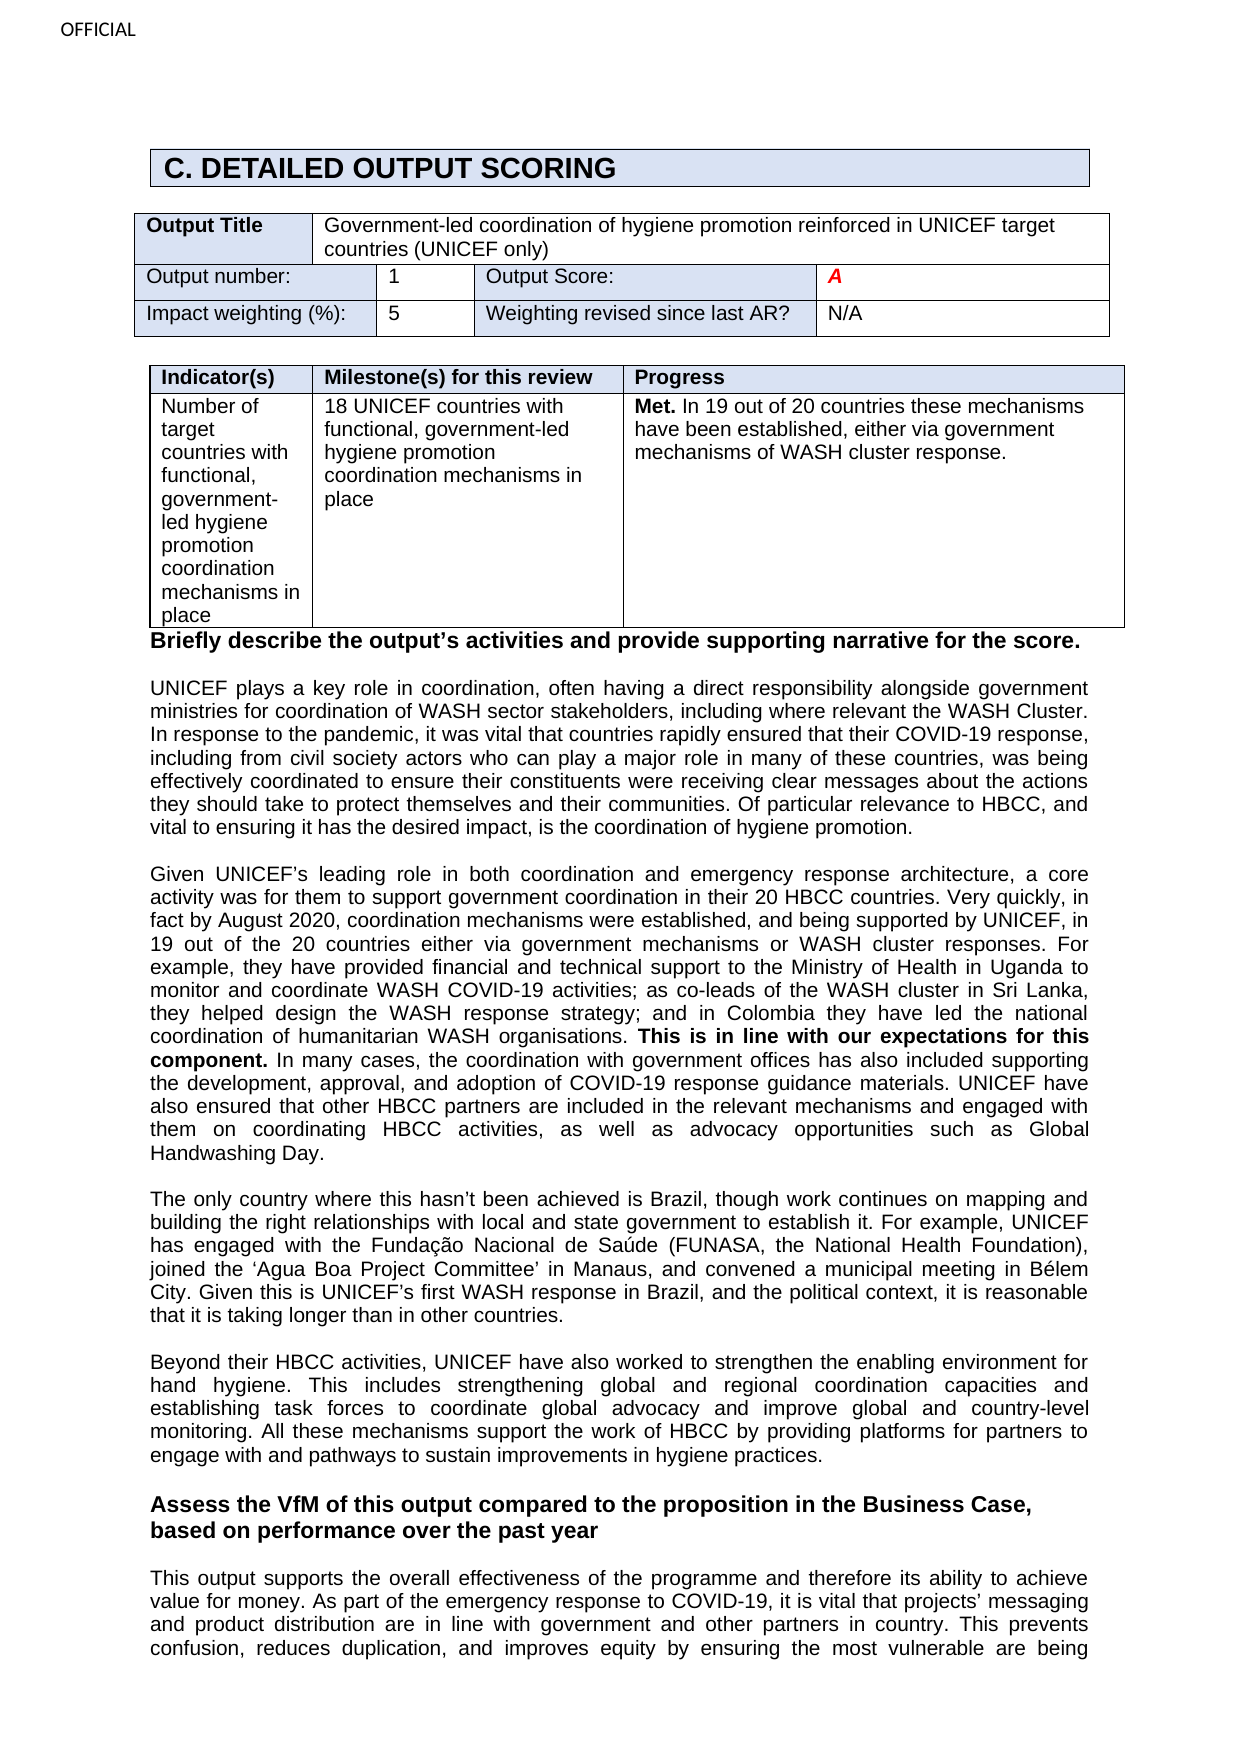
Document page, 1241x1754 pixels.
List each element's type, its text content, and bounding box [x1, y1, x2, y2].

table_cell 5 [377, 301, 474, 336]
table_header Indicator(s) [151, 366, 312, 393]
table_cell Output Score: [475, 265, 816, 300]
text Assess the VfM of this output compared to the proposition in the Business Case, based on performance over the past year [150, 1492, 1090, 1543]
table_cell Output number: [135, 265, 376, 300]
table_cell N/A [817, 301, 1109, 336]
text Beyond their HBCC activities, UNICEF have also worked to strengthen the enabling environment for hand hygiene. This includes strengthening global and regional coordination capacities and establishing task forces to coordinate global advocacy and improve global and country-level monitoring. All these mechanisms support the work of HBCC by providing platforms for partners to engage with and pathways to sustain improvements in hygiene practices. [150, 1350, 1090, 1466]
table_cell 1 [377, 265, 474, 300]
table_header Output Title [135, 214, 312, 264]
table_cell Impact weighting (%): [135, 301, 376, 336]
table_cell Number of target countries with functional, government-led hygiene promotion coordination mechanisms in place [151, 394, 312, 627]
text Briefly describe the output’s activities and provide supporting narrative for the score. [150, 628, 1090, 653]
table_cell Weighting revised since last AR? [475, 301, 816, 336]
table_cell 18 UNICEF countries with functional, government-led hygiene promotion coordination mechanisms in place [313, 394, 623, 627]
text Given UNICEF’s leading role in both coordination and emergency response architecture, a core activity was for them to support government coordination in their 20 HBCC countries. Very quickly, in fact by August 2020, coordination mechanisms were established, and being supported by UNICEF, in 19 out of the 20 countries either via government mechanisms or WASH cluster responses. For example, they have provided financial and technical support to the Ministry of Health in Uganda to monitor and coordinate WASH COVID-19 activities; as co-leads of the WASH cluster in Sri Lanka, they helped design the WASH response strategy; and in Colombia they have led the national coordination of humanitarian WASH organisations. This is in line with our expectations for this component. In many cases, the coordination with government offices has also included supporting the development, approval, and adoption of COVID-19 response guidance materials. UNICEF have also ensured that other HBCC partners are included in the relevant mechanisms and engaged with them on coordinating HBCC activities, as well as advocacy opportunities such as Global Handwashing Day. [150, 862, 1090, 1164]
text The only country where this hasn’t been achieved is Brazil, though work continues on mapping and building the right relationships with local and state government to establish it. For example, UNICEF has engaged with the Fundação Nacional de Saúde (FUNASA, the National Health Foundation), joined the ‘Agua Boa Project Committee’ in Manaus, and convened a municipal meeting in Bélem City. Given this is UNICEF’s first WASH response in Brazil, and the political context, it is reasonable that it is taking longer than in other countries. [150, 1188, 1090, 1327]
table_header Milestone(s) for this review [313, 366, 623, 393]
text This output supports the overall effectiveness of the programme and therefore its ability to achieve value for money. As part of the emergency response to COVID-19, it is vital that projects’ messaging and product distribution are in line with government and other partners in country. This prevents confusion, reduces duplication, and improves equity by ensuring the most vulnerable are being [150, 1566, 1090, 1659]
table_header Government-led coordination of hygiene promotion reinforced in UNICEF target countries (UNICEF only) [313, 214, 1109, 264]
text UNICEF plays a key role in coordination, often having a direct responsibility alongside government ministries for coordination of WASH sector stakeholders, including where relevant the WASH Cluster. In response to the pandemic, it was vital that countries rapidly ensured that their COVID-19 response, including from civil society actors who can play a major role in many of these countries, was being effectively coordinated to ensure their constituents were receiving clear messages about the actions they should take to protect themselves and their communities. Of particular relevance to HBCC, and vital to ensuring it has the desired impact, is the coordination of hygiene promotion. [150, 677, 1090, 839]
table_cell Met. In 19 out of 20 countries these mechanisms have been established, either via government mechanisms of WASH cluster response. [624, 394, 1124, 627]
subtitle C. DETAILED OUTPUT SCORING [151, 150, 1089, 186]
table_header Progress [624, 366, 1124, 393]
table_cell A [817, 265, 1109, 300]
